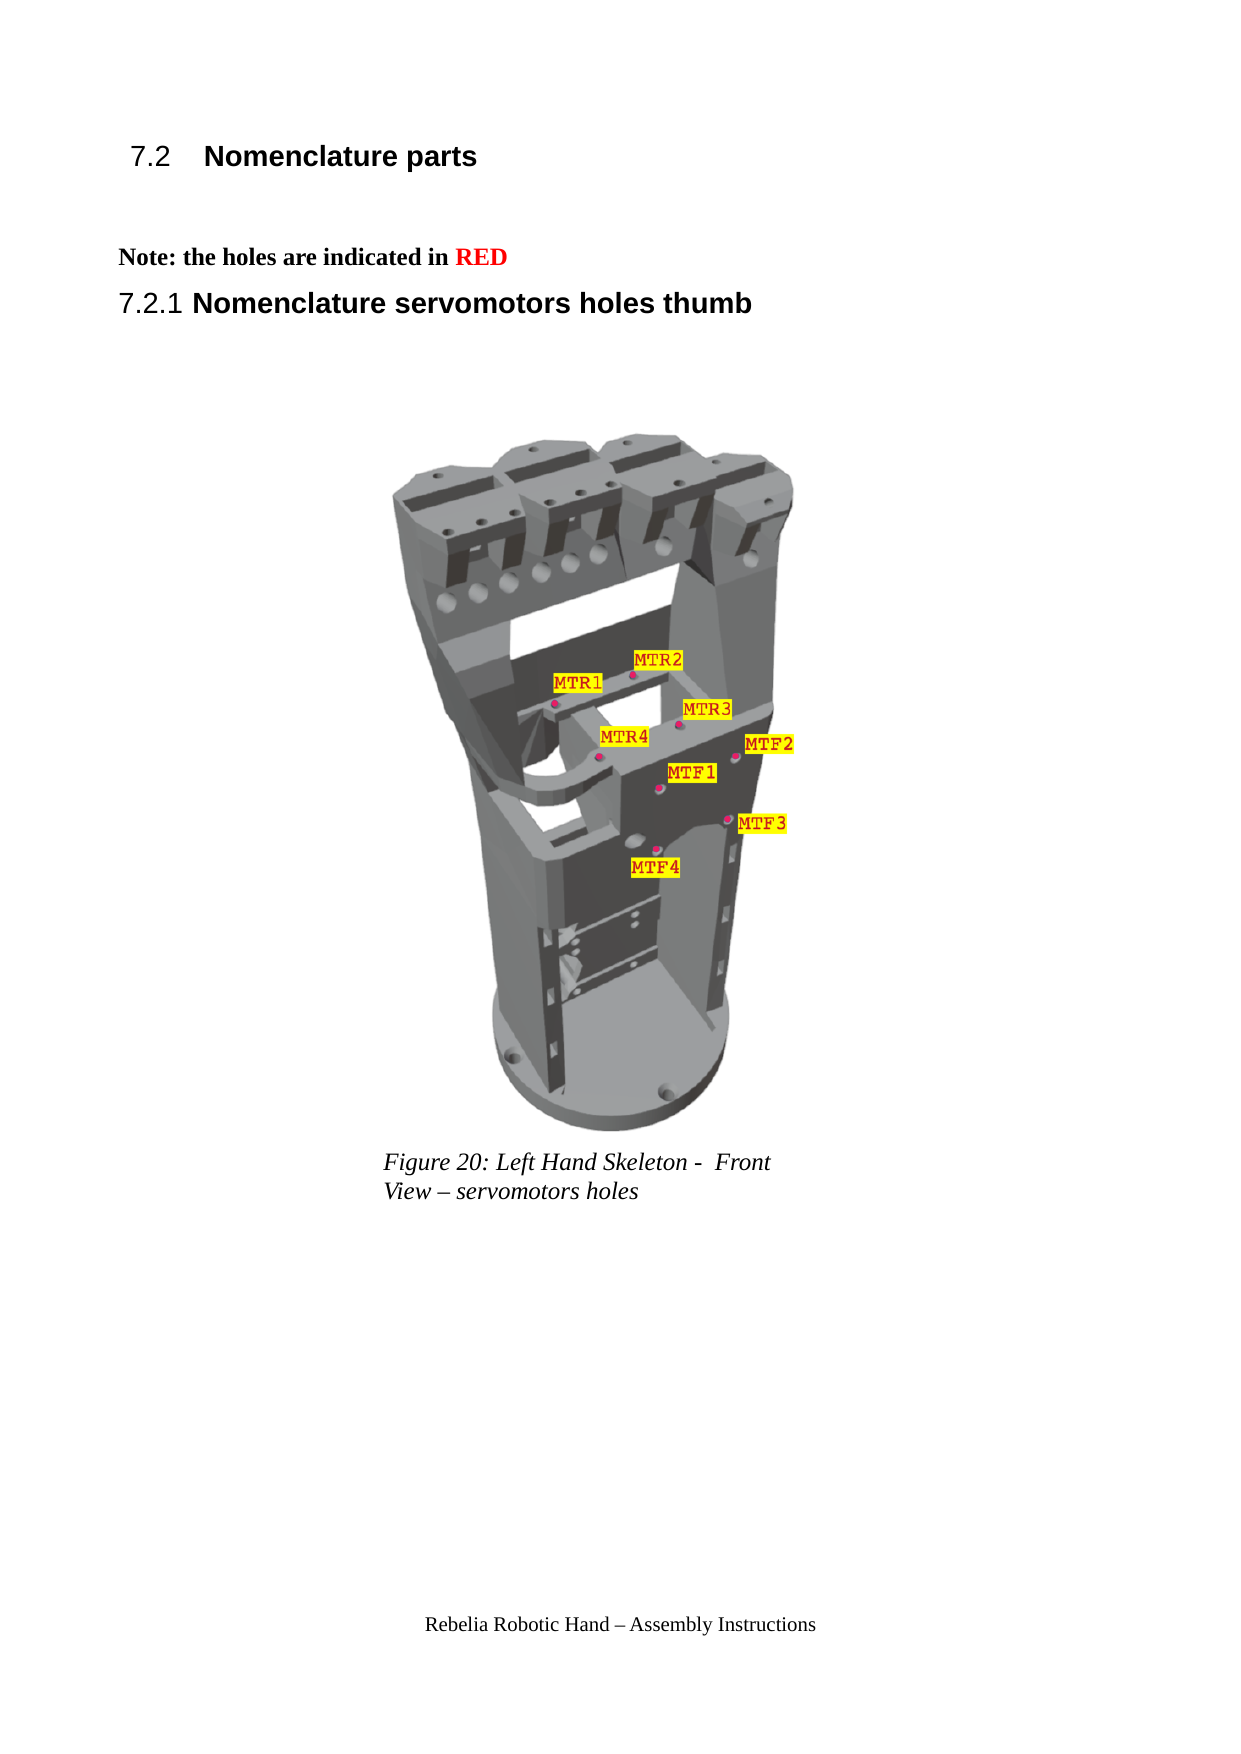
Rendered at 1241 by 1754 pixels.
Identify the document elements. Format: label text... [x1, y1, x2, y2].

picture [383, 413, 800, 1148]
subtitle Nomenclature servomotors holes thumb [118, 286, 1123, 319]
text Note: the holes are indicated in RED [118, 242, 1123, 271]
subtitle Nomenclature parts [130, 139, 1123, 172]
text Figure 20: Left Hand Skeleton - Front View – servomotors holes [383, 1148, 800, 1205]
